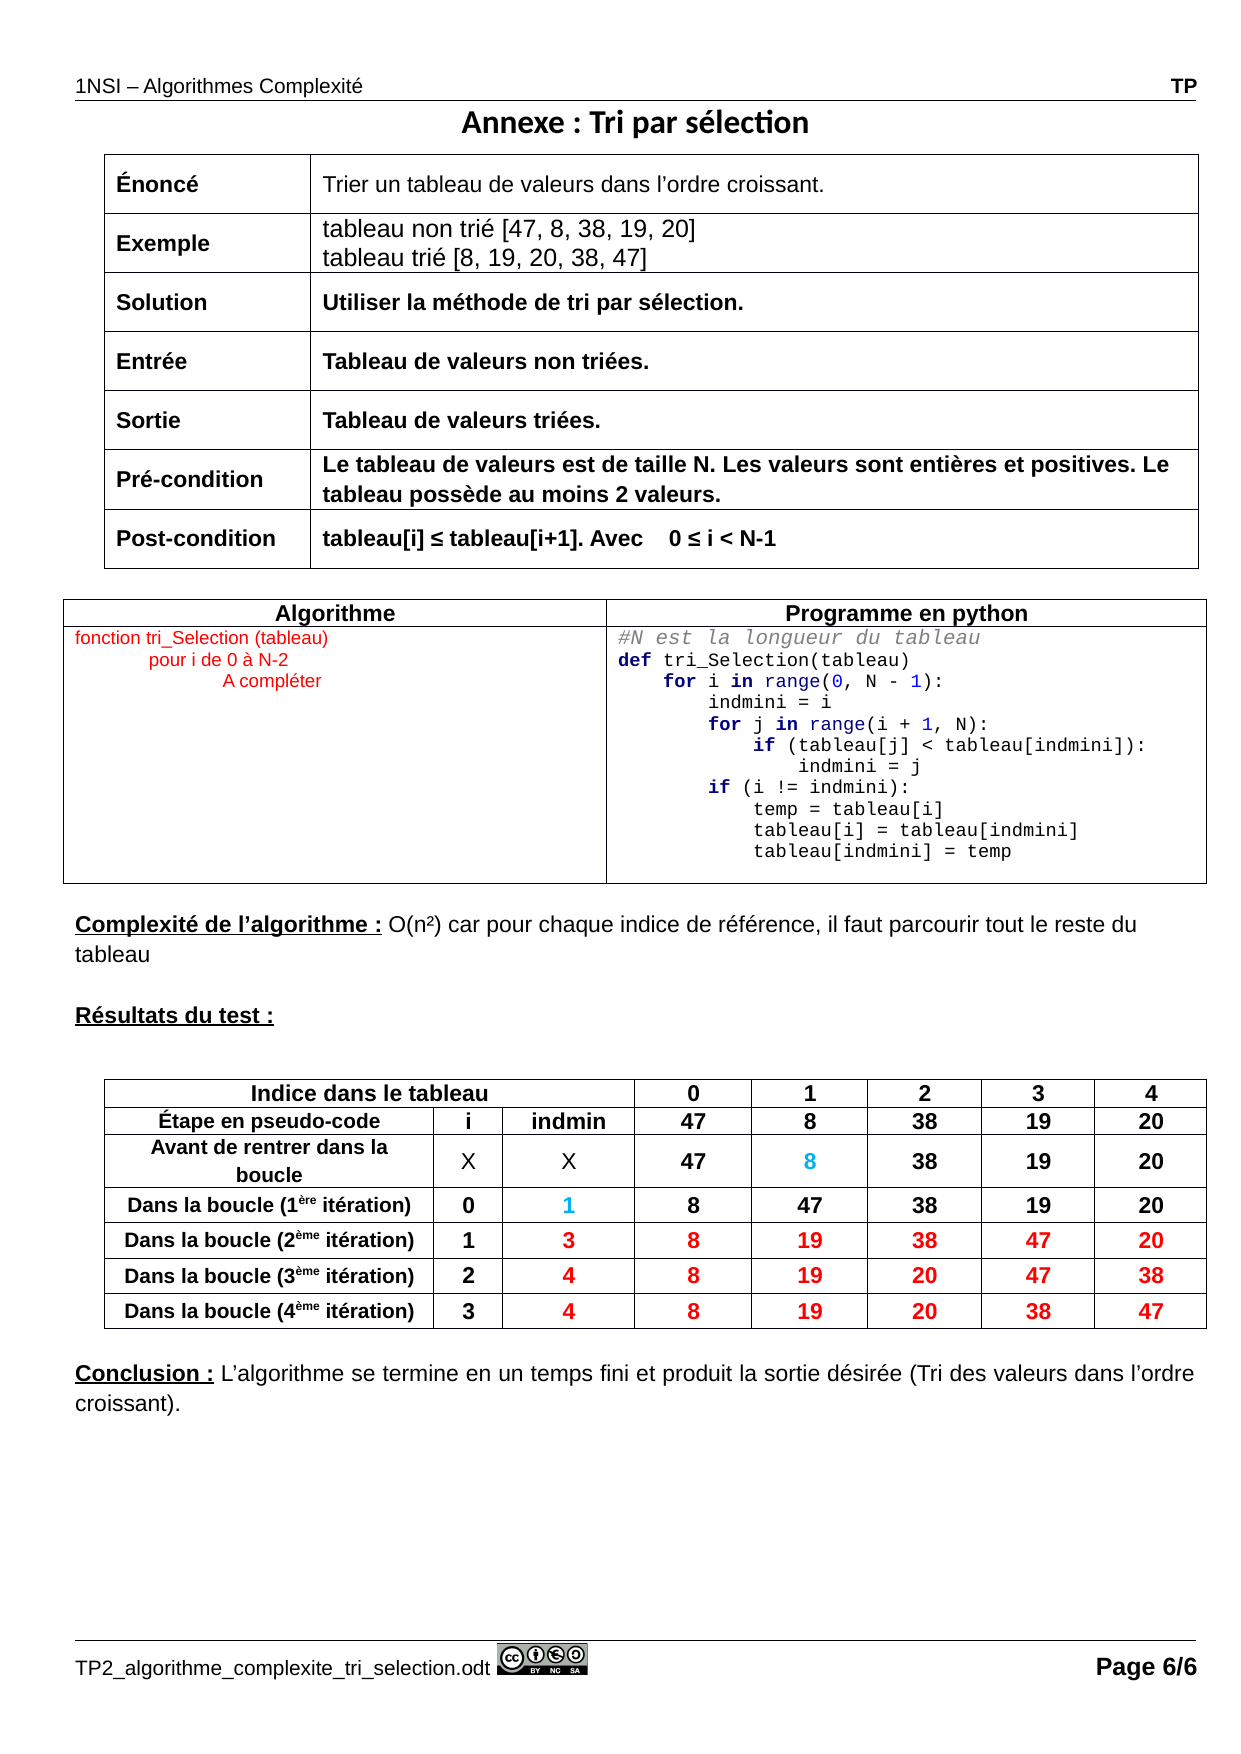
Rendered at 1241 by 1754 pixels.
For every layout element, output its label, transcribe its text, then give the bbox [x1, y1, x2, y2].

table_cell 4 [503, 1294, 634, 1328]
table_cell 19 [982, 1135, 1094, 1187]
table_cell tableau non trié [47, 8, 38, 19, 20] tableau trié [8, 19, 20, 38, 47] [311, 214, 1198, 272]
table_cell Dans la boucle (4ème itération) [105, 1294, 433, 1328]
table_cell Pré-condition [105, 450, 310, 508]
table_header 3 [982, 1080, 1094, 1107]
table_cell 8 [635, 1223, 751, 1257]
table_cell 47 [982, 1223, 1094, 1257]
table_cell 38 [868, 1108, 981, 1134]
table_cell 47 [982, 1259, 1094, 1293]
table_cell Solution [105, 273, 310, 331]
table_cell Étape en pseudo-code [105, 1108, 433, 1134]
table_cell Le tableau de valeurs est de taille N. Les valeurs sont entières et positives. Le tableau possède au moins 2 valeurs. [311, 450, 1198, 508]
table_header Énoncé [105, 155, 310, 213]
table_cell 19 [752, 1259, 867, 1293]
table_cell 47 [635, 1108, 751, 1134]
table_cell 38 [982, 1294, 1094, 1328]
table_header Algorithme [64, 600, 606, 626]
table_cell 20 [1095, 1108, 1206, 1134]
table_header 0 [635, 1080, 751, 1107]
table_cell 20 [868, 1294, 981, 1328]
table_cell tableau[i] ≤ tableau[i+1]. Avec 0 ≤ i < N-1 [311, 510, 1198, 567]
table_cell Tableau de valeurs triées. [311, 391, 1198, 449]
table_cell 47 [1095, 1294, 1206, 1328]
text Résultats du test : [75, 1002, 1196, 1028]
table_cell Utiliser la méthode de tri par sélection. [311, 273, 1198, 331]
table_cell #N est la longueur du tableau def tri_Selection(tableau) for i in range(0, N - 1): indmini = i for j in range(i + 1, N): if (tableau[j] < tableau[indmini]): indmini = j if (i != indmini): temp = tableau[i] tableau[i] = tableau[indmini] tableau[indmini] = temp [607, 627, 1206, 882]
table_cell 38 [868, 1135, 981, 1187]
table_cell 19 [982, 1188, 1094, 1222]
table_header 4 [1095, 1080, 1206, 1107]
table_cell 38 [1095, 1259, 1206, 1293]
table_cell 20 [868, 1259, 981, 1293]
table_cell 8 [635, 1188, 751, 1222]
table_cell 2 [434, 1259, 502, 1293]
table_cell 19 [752, 1294, 867, 1328]
table_cell Dans la boucle (1ère itération) [105, 1188, 433, 1222]
table_cell 19 [752, 1223, 867, 1257]
table_header 2 [868, 1080, 981, 1107]
table_cell indmin [503, 1108, 634, 1134]
table_cell X [503, 1135, 634, 1187]
list Annexe : Tri par sélection [75, 101, 1196, 142]
table_cell 47 [635, 1135, 751, 1187]
table_cell 1 [434, 1223, 502, 1257]
table_cell 8 [752, 1108, 867, 1134]
table_cell 0 [434, 1188, 502, 1222]
table_cell 20 [1095, 1223, 1206, 1257]
table_cell 3 [434, 1294, 502, 1328]
table_cell Dans la boucle (2ème itération) [105, 1223, 433, 1257]
table_cell X [434, 1135, 502, 1187]
text Conclusion : L’algorithme se termine en un temps fini et produit la sortie désirée (Tri des valeurs dans l’ordre croissant). [75, 1359, 1196, 1416]
table_cell 20 [1095, 1135, 1206, 1187]
picture [497, 1643, 588, 1675]
table_cell Dans la boucle (3ème itération) [105, 1259, 433, 1293]
table_cell Post-condition [105, 510, 310, 567]
table_cell 19 [982, 1108, 1094, 1134]
table_cell 8 [635, 1259, 751, 1293]
table_cell 1 [503, 1188, 634, 1222]
table_cell 47 [752, 1188, 867, 1222]
table_cell 8 [752, 1135, 867, 1187]
table_cell fonction tri_Selection (tableau) pour i de 0 à N-2 A compléter [64, 627, 606, 882]
table_cell Entrée [105, 332, 310, 390]
table_cell 4 [503, 1259, 634, 1293]
table_cell 20 [1095, 1188, 1206, 1222]
table_cell 38 [868, 1223, 981, 1257]
table_header Trier un tableau de valeurs dans l’ordre croissant. [311, 155, 1198, 213]
table_cell i [434, 1108, 502, 1134]
table_cell 38 [868, 1188, 981, 1222]
table_cell Tableau de valeurs non triées. [311, 332, 1198, 390]
table_header Programme en python [607, 600, 1206, 626]
table_cell Sortie [105, 391, 310, 449]
table_cell Exemple [105, 214, 310, 272]
table_cell 8 [635, 1294, 751, 1328]
table_cell 3 [503, 1223, 634, 1257]
table_header 1 [752, 1080, 867, 1107]
table_header Indice dans le tableau [105, 1080, 634, 1107]
table_cell Avant de rentrer dans la boucle [105, 1135, 433, 1187]
text Complexité de l’algorithme : O(n²) car pour chaque indice de référence, il faut parcourir tout le reste du tableau [75, 911, 1196, 968]
